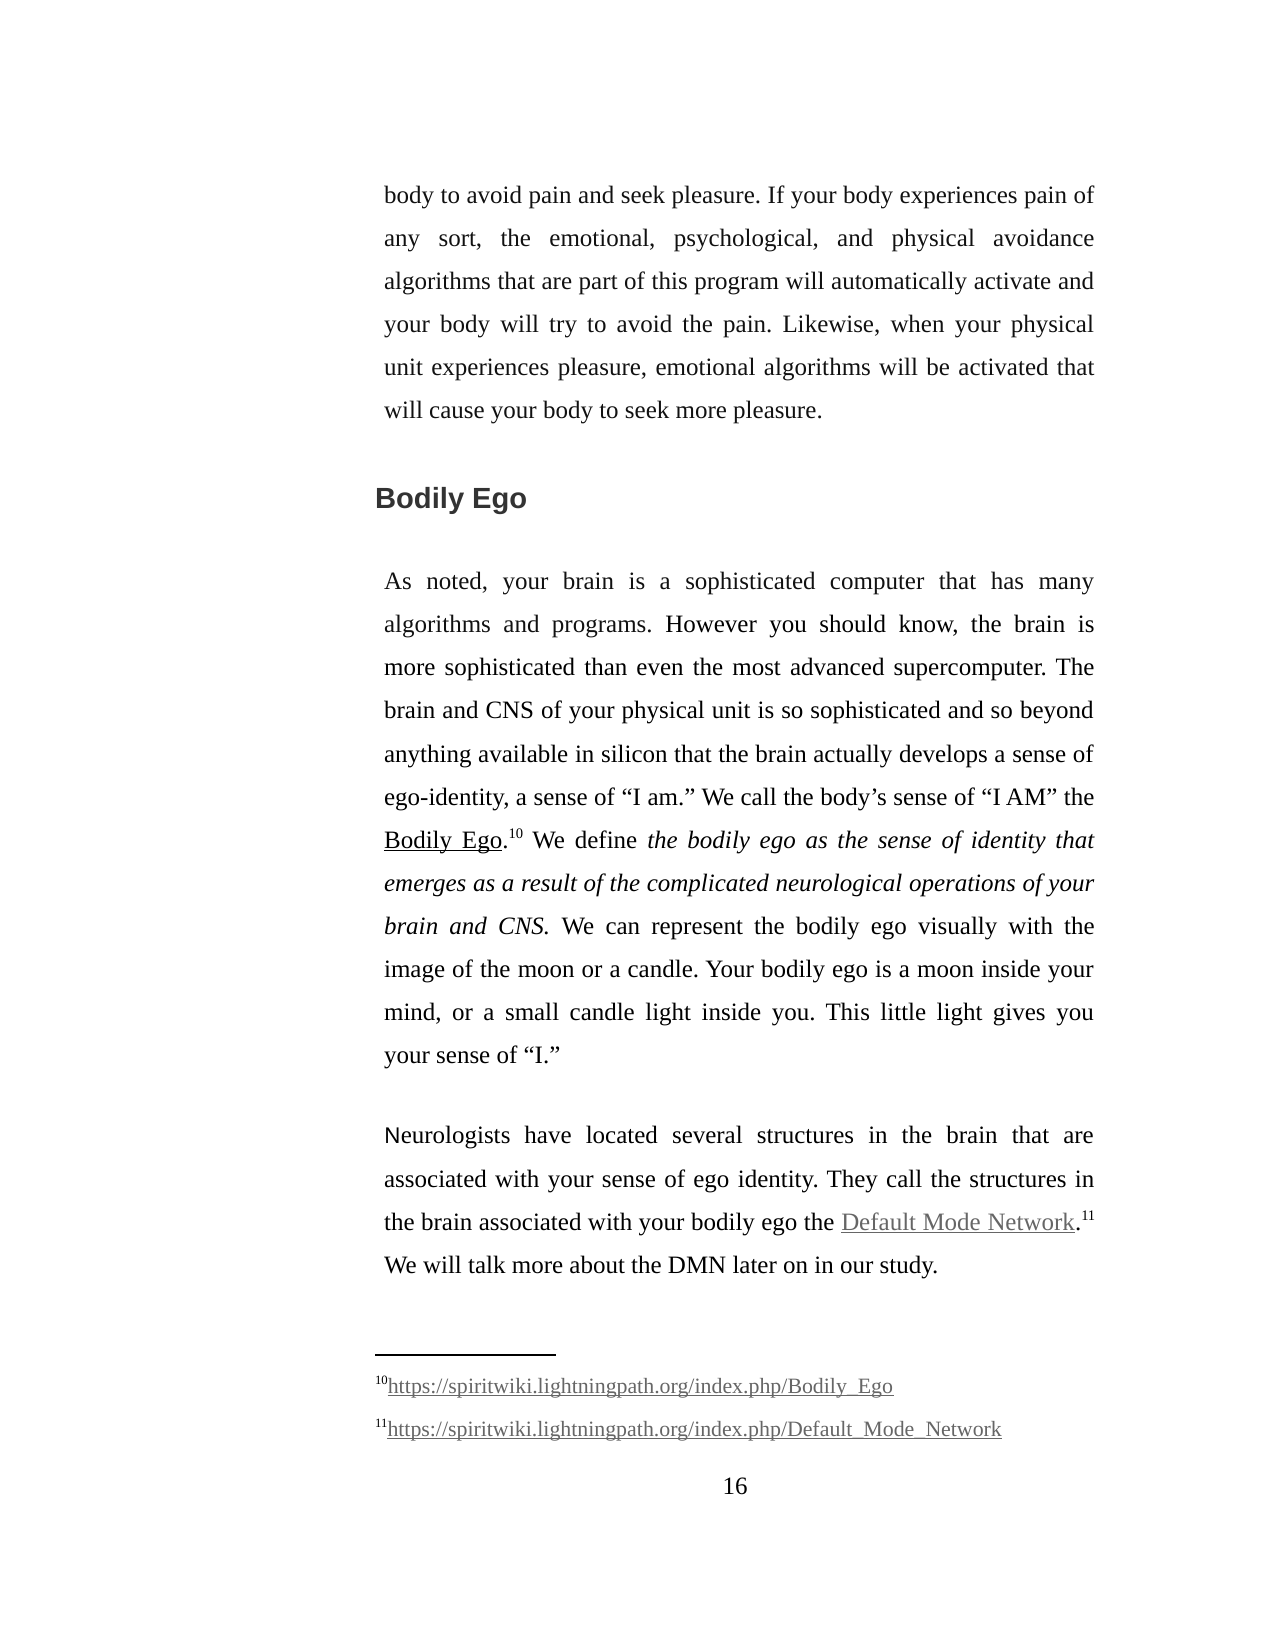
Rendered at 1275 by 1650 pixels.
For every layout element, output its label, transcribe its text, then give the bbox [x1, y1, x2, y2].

text https://spiritwiki.lightningpath.org/index.php/Default_Mode_Network [1002, 1416, 1095, 1441]
text As noted, your brain is a sophisticated computer that has many algorithms and programs. However you should know, the brain is more sophisticated than even the most advanced supercomputer. The brain and CNS of your physical unit is so sophisticated and so beyond anything available in silicon that the brain actually develops a sense of ego-identity, a sense of “I am.” We call the body’s sense of “I AM” the Bodily Ego. We define the bodily ego as the sense of identity that emerges as a result of the complicated neurological operations of your brain and CNS. We can represent the bodily ego visually with the image of the moon or a candle. Your bodily ego is a moon inside your mind, or a small candle light inside you. This little light gives you your sense of “I.” [384, 566, 1095, 1069]
text body to avoid pain and seek pleasure. If your body experiences pain of any sort, the emotional, psychological, and physical avoidance algorithms that are part of this program will automatically activate and your body will try to avoid the pain. Likewise, when your physical unit experiences pleasure, emotional algorithms will be activated that will cause your body to seek more pleasure. [384, 180, 1095, 424]
text Neurologists have located several structures in the brain that are associated with your sense of ego identity. They call the structures in the brain associated with your bodily ego the Default Mode Network. We will talk more about the DMN later on in our study. [384, 1120, 1095, 1279]
subtitle Bodily Ego [375, 481, 1095, 514]
text https://spiritwiki.lightningpath.org/index.php/Bodily_Ego [893, 1373, 1095, 1398]
